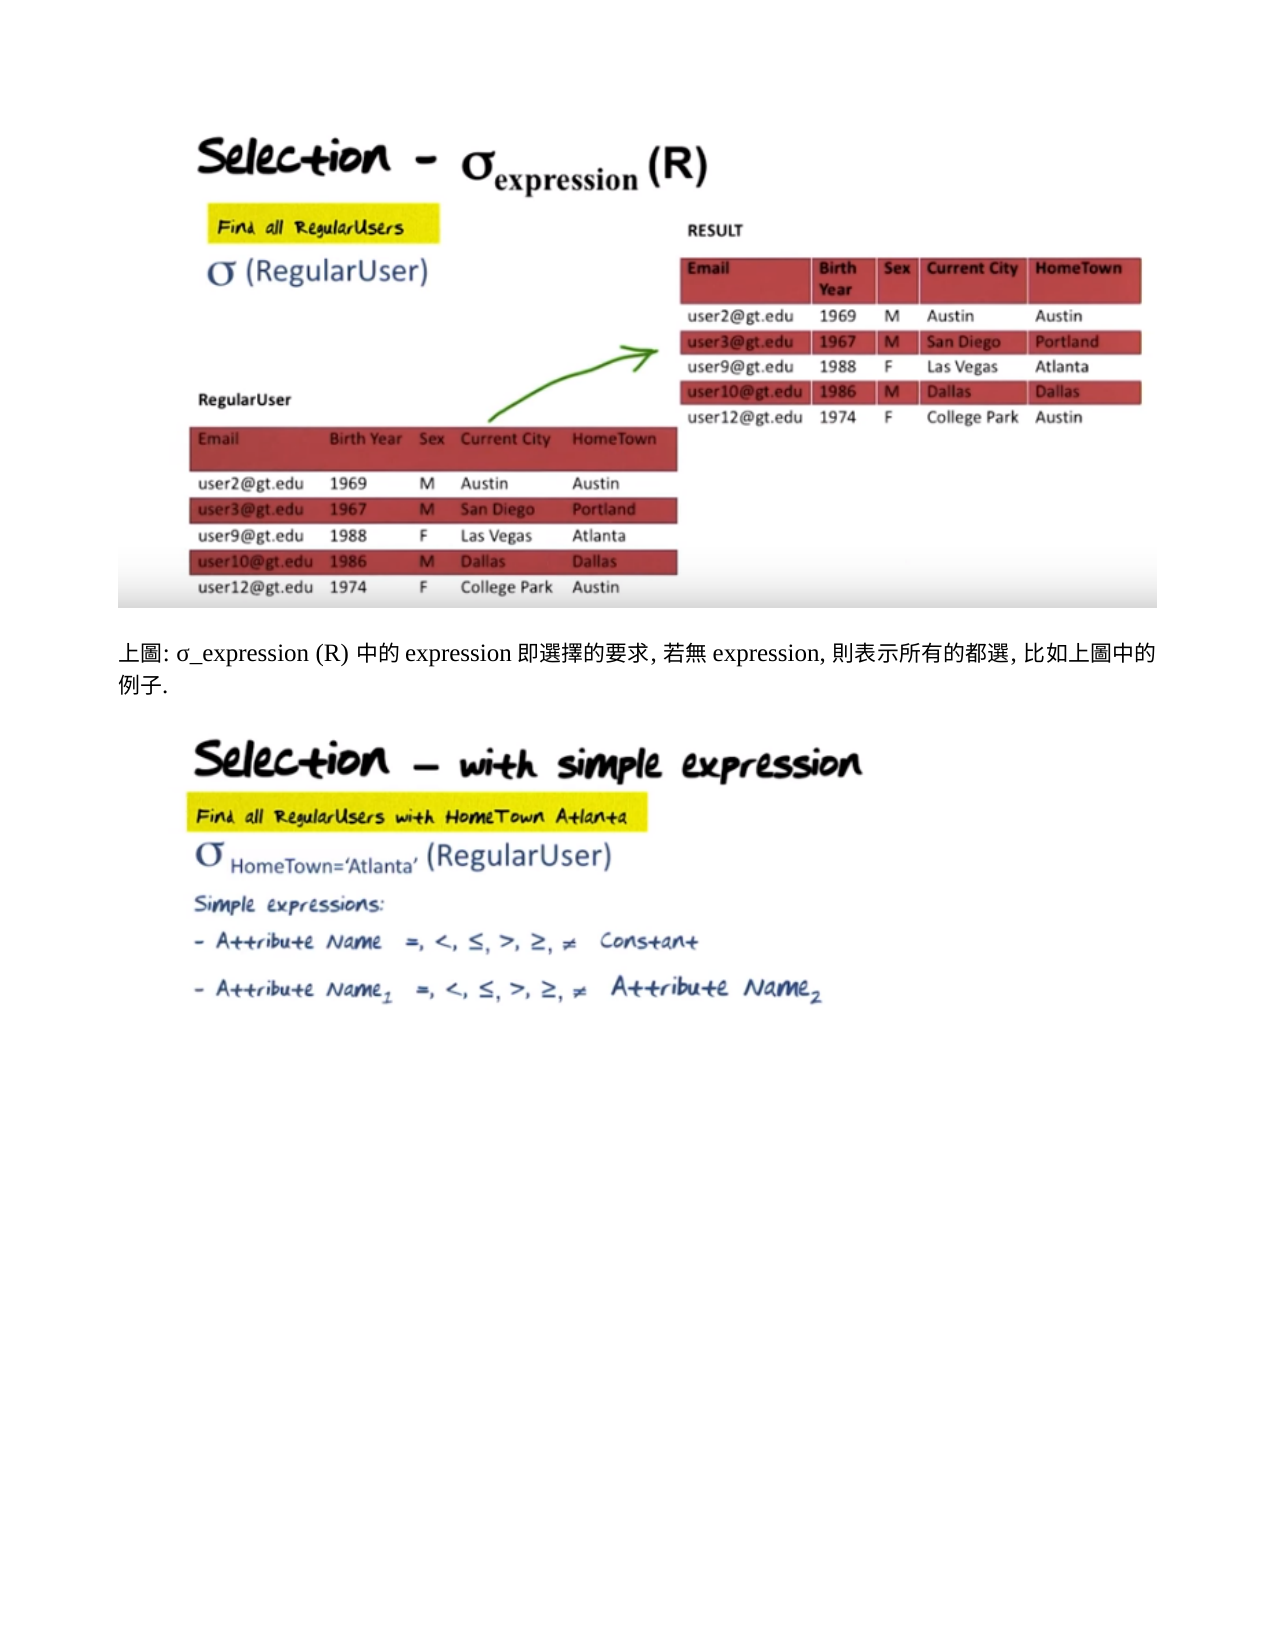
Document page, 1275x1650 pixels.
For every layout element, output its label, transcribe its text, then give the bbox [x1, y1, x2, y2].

text 上圖: σ_expression (R) 中的expression即選擇的要求, 若無expression, 則表示所有的都選, 比如上圖中的例子. [118, 636, 1157, 699]
picture [118, 728, 1157, 1010]
picture [118, 118, 1157, 608]
